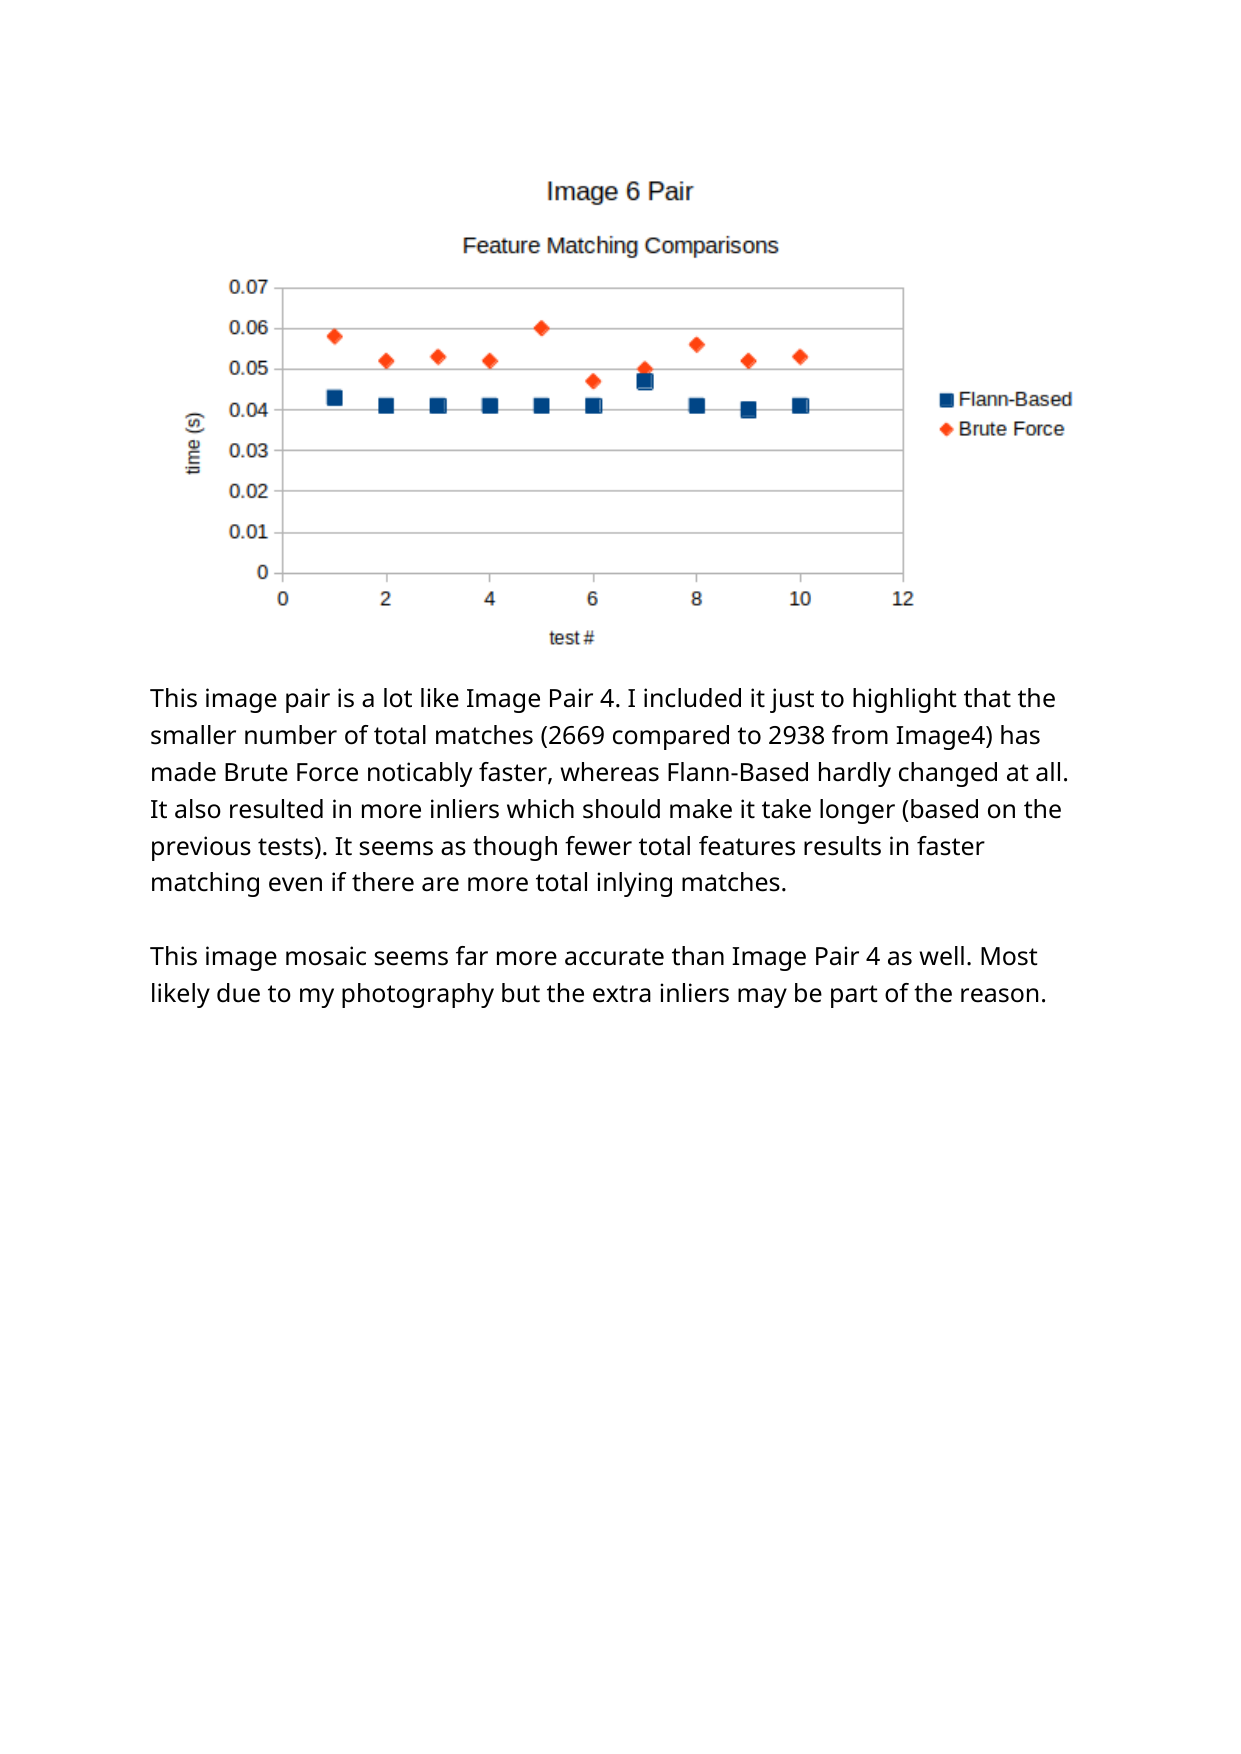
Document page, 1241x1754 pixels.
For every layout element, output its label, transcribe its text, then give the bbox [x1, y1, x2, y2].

subtitle This image pair is a lot like Image Pair 4. I included it just to highlight that the smaller number of total matches (2669 compared to 2938 from Image4) has made Brute Force noticably faster, whereas Flann-Based hardly changed at all. It also resulted in more inliers which should make it take longer (based on the previous tests). It seems as though fewer total features results in faster matching even if there are more total inlying matches. This image mosaic seems far more accurate than Image Pair 4 as well. Most likely due to my photography but the extra inliers may be part of the reason. [150, 679, 1090, 1598]
picture [150, 150, 1091, 679]
